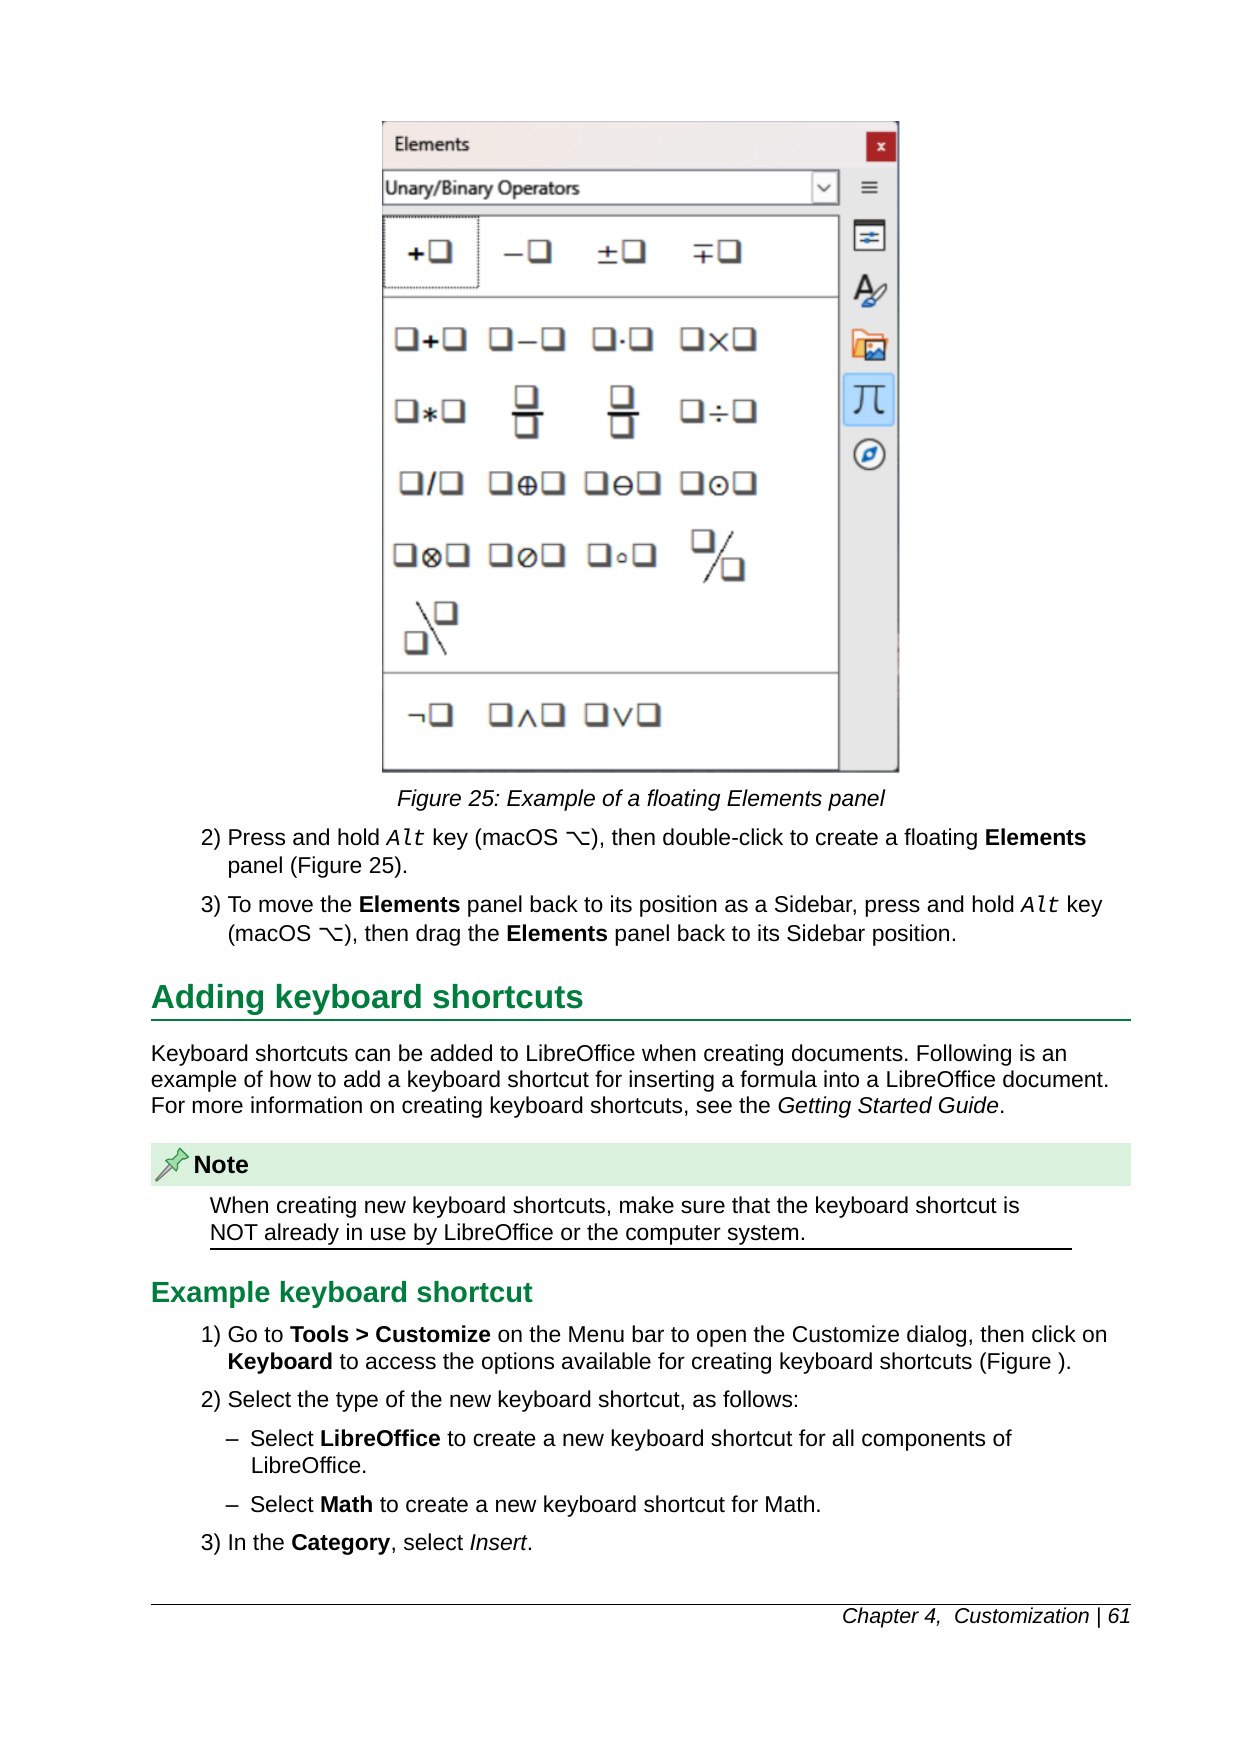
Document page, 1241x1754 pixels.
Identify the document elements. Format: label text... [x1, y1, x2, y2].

subtitle Note [151, 1143, 1131, 1186]
text Figure 25: Example of a floating Elements panel [382, 785, 899, 812]
subtitle Example keyboard shortcut [151, 1275, 1131, 1309]
list Select LibreOffice to create a new keyboard shortcut for all components of LibreOffice. [226, 1425, 1131, 1478]
list Select Math to create a new keyboard shortcut for Math. [226, 1491, 1131, 1517]
picture [382, 121, 900, 773]
list Select the type of the new keyboard shortcut, as follows: [227, 1386, 1131, 1413]
list Press and hold Alt key (macOS ⌥), then double-click to create a floating Elements panel (Figure 25). [227, 824, 1131, 879]
list Go to Tools > Customize on the Menu bar to open the Customize dialog, then click on Keyboard to access the options available for creating keyboard shortcuts (Figure ). [227, 1321, 1131, 1374]
list To move the Elements panel back to its position as a Sidebar, press and hold Alt key (macOS ⌥), then drag the Elements panel back to its Sidebar position. [227, 891, 1131, 946]
subtitle Adding keyboard shortcuts [151, 977, 1131, 1019]
text When creating new keyboard shortcuts, make sure that the keyboard shortcut is NOT already in use by LibreOffice or the computer system. [209, 1192, 1072, 1250]
text Keyboard shortcuts can be added to LibreOffice when creating documents. Following is an example of how to add a keyboard shortcut for inserting a formula into a LibreOffice document. For more information on creating keyboard shortcuts, see the Getting Started Guide. [151, 1039, 1131, 1118]
list In the Category, select Insert. [227, 1529, 1131, 1556]
